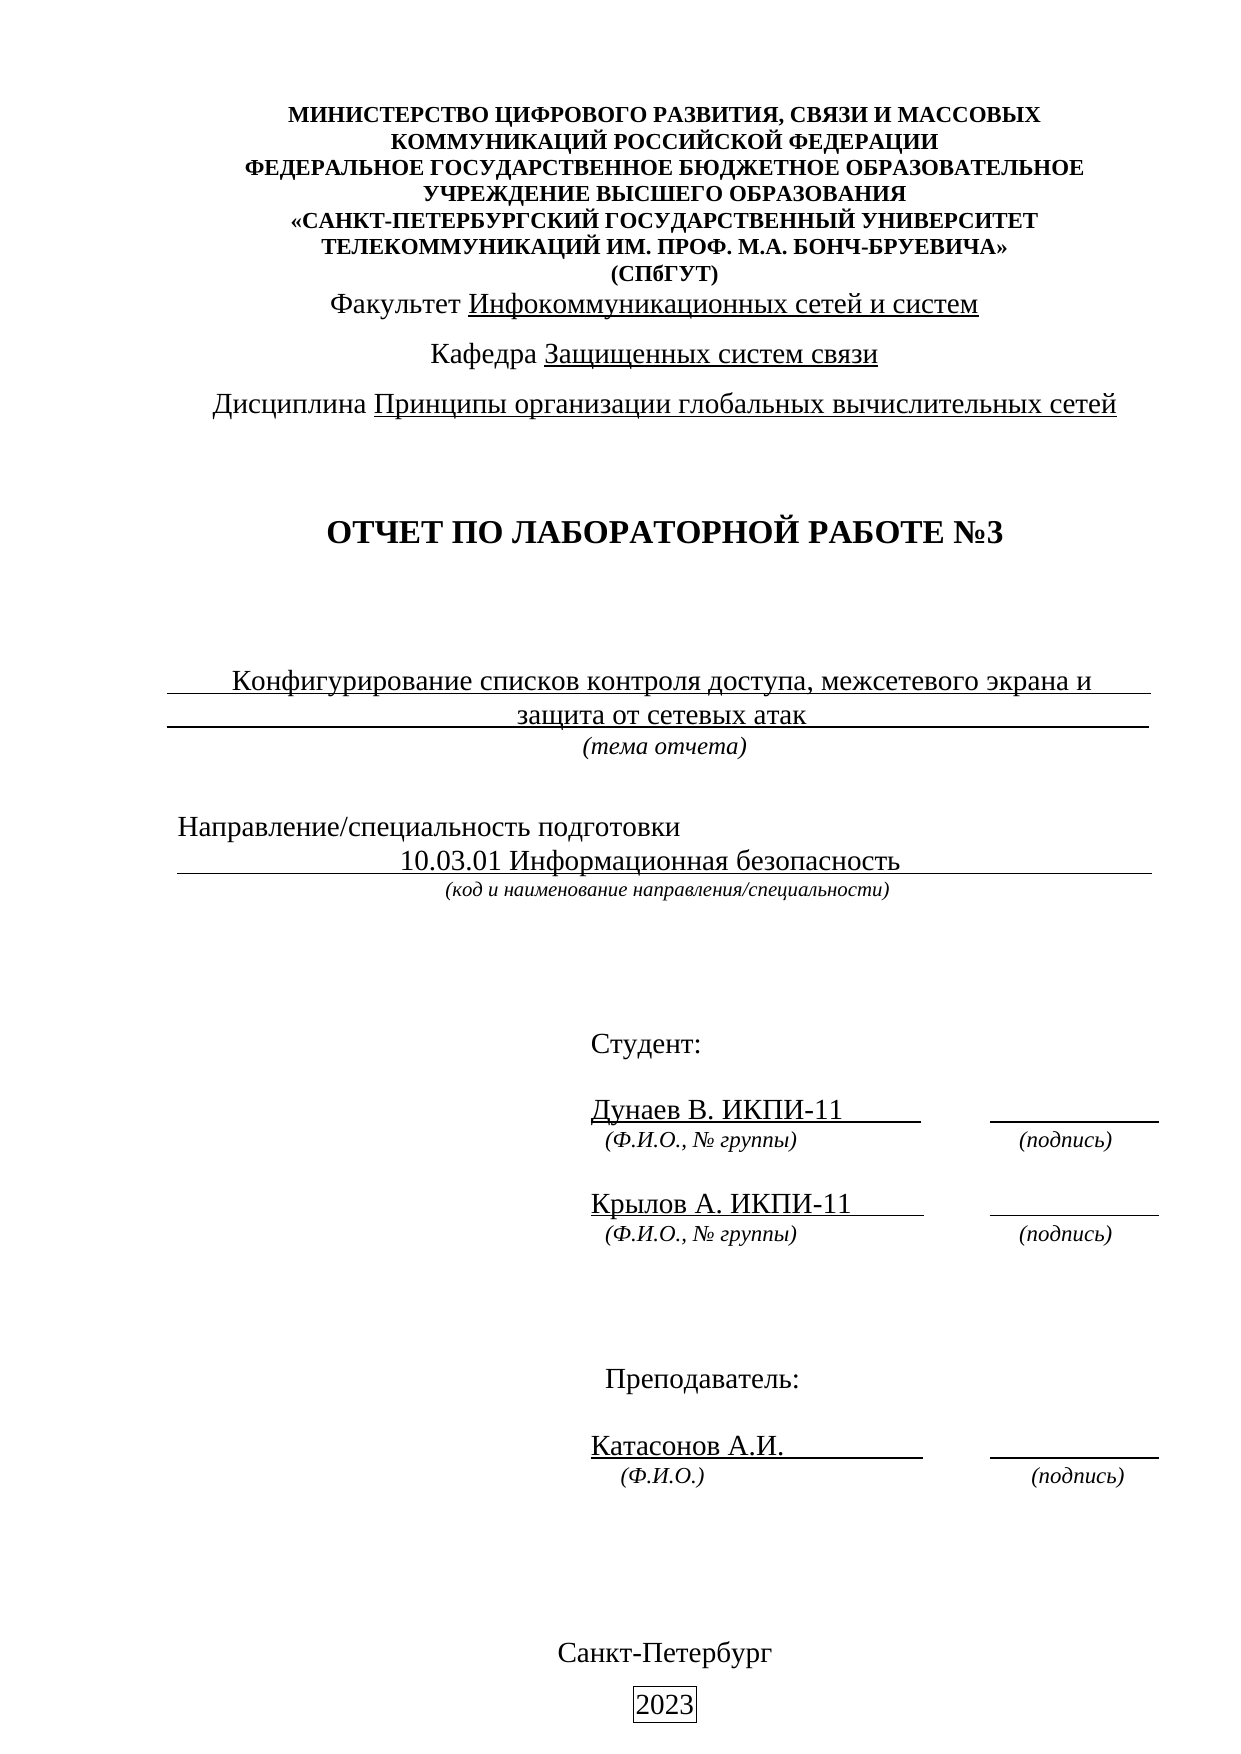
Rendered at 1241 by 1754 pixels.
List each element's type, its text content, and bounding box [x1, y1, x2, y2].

text «САНКТ-ПЕТЕРБУРГСКИЙ ГОСУДАРСТВЕННЫЙ УНИВЕРСИТЕТ ТЕЛЕКОММУНИКАЦИЙ ИМ. ПРОФ. М.А. БОНЧ-БРУЕВИЧА» (СПбГУТ) [290, 207, 1038, 286]
title ОТЧЕТ ПО ЛАБОРАТОРНОЙ РАБОТЕ №3 [290, 512, 1039, 550]
text Катасонов А.И. [591, 1428, 1169, 1462]
text ФЕДЕРАЛЬНОЕ ГОСУДАРСТВЕННОЕ БЮДЖЕТНОЕ ОБРАЗОВАТЕЛЬНОЕ УЧРЕЖДЕНИЕ ВЫСШЕГО ОБРАЗОВАНИЯ [244, 154, 1084, 207]
text (Ф.И.О., № группы) (подпись) [605, 1220, 1169, 1246]
text (код и наименование направления/специальности) [290, 877, 1044, 901]
text (Ф.И.О., № группы) (подпись) [605, 1126, 1169, 1153]
text Факультет Инфокоммуникационных сетей и систем Кафедра Защищенных систем связи [317, 286, 991, 370]
text Дисциплина Принципы организации глобальных вычислительных сетей [167, 387, 1162, 420]
text Дунаев В. ИКПИ-11 [591, 1093, 1169, 1126]
text Направление/специальность подготовки [177, 810, 1169, 843]
text МИНИСТЕРСТВО ЦИФРОВОГО РАЗВИТИЯ, СВЯЗИ И МАССОВЫХ КОММУНИКАЦИЙ РОССИЙСКОЙ ФЕДЕРАЦИИ [244, 101, 1084, 154]
text (тема отчета) [244, 731, 1085, 760]
text (Ф.И.О.) (подпись) [620, 1462, 1169, 1488]
text защита от сетевых атак [167, 698, 1163, 731]
text Студент: [591, 1026, 1169, 1059]
text Крылов А. ИКПИ-11 [591, 1186, 1169, 1220]
text Санкт-Петербург [244, 1635, 1085, 1669]
text Конфигурирование списков контроля доступа, межсетевого экрана и [167, 664, 1163, 698]
text 10.03.01 Информационная безопасность [177, 843, 1169, 877]
text Преподаватель: [605, 1361, 1169, 1395]
